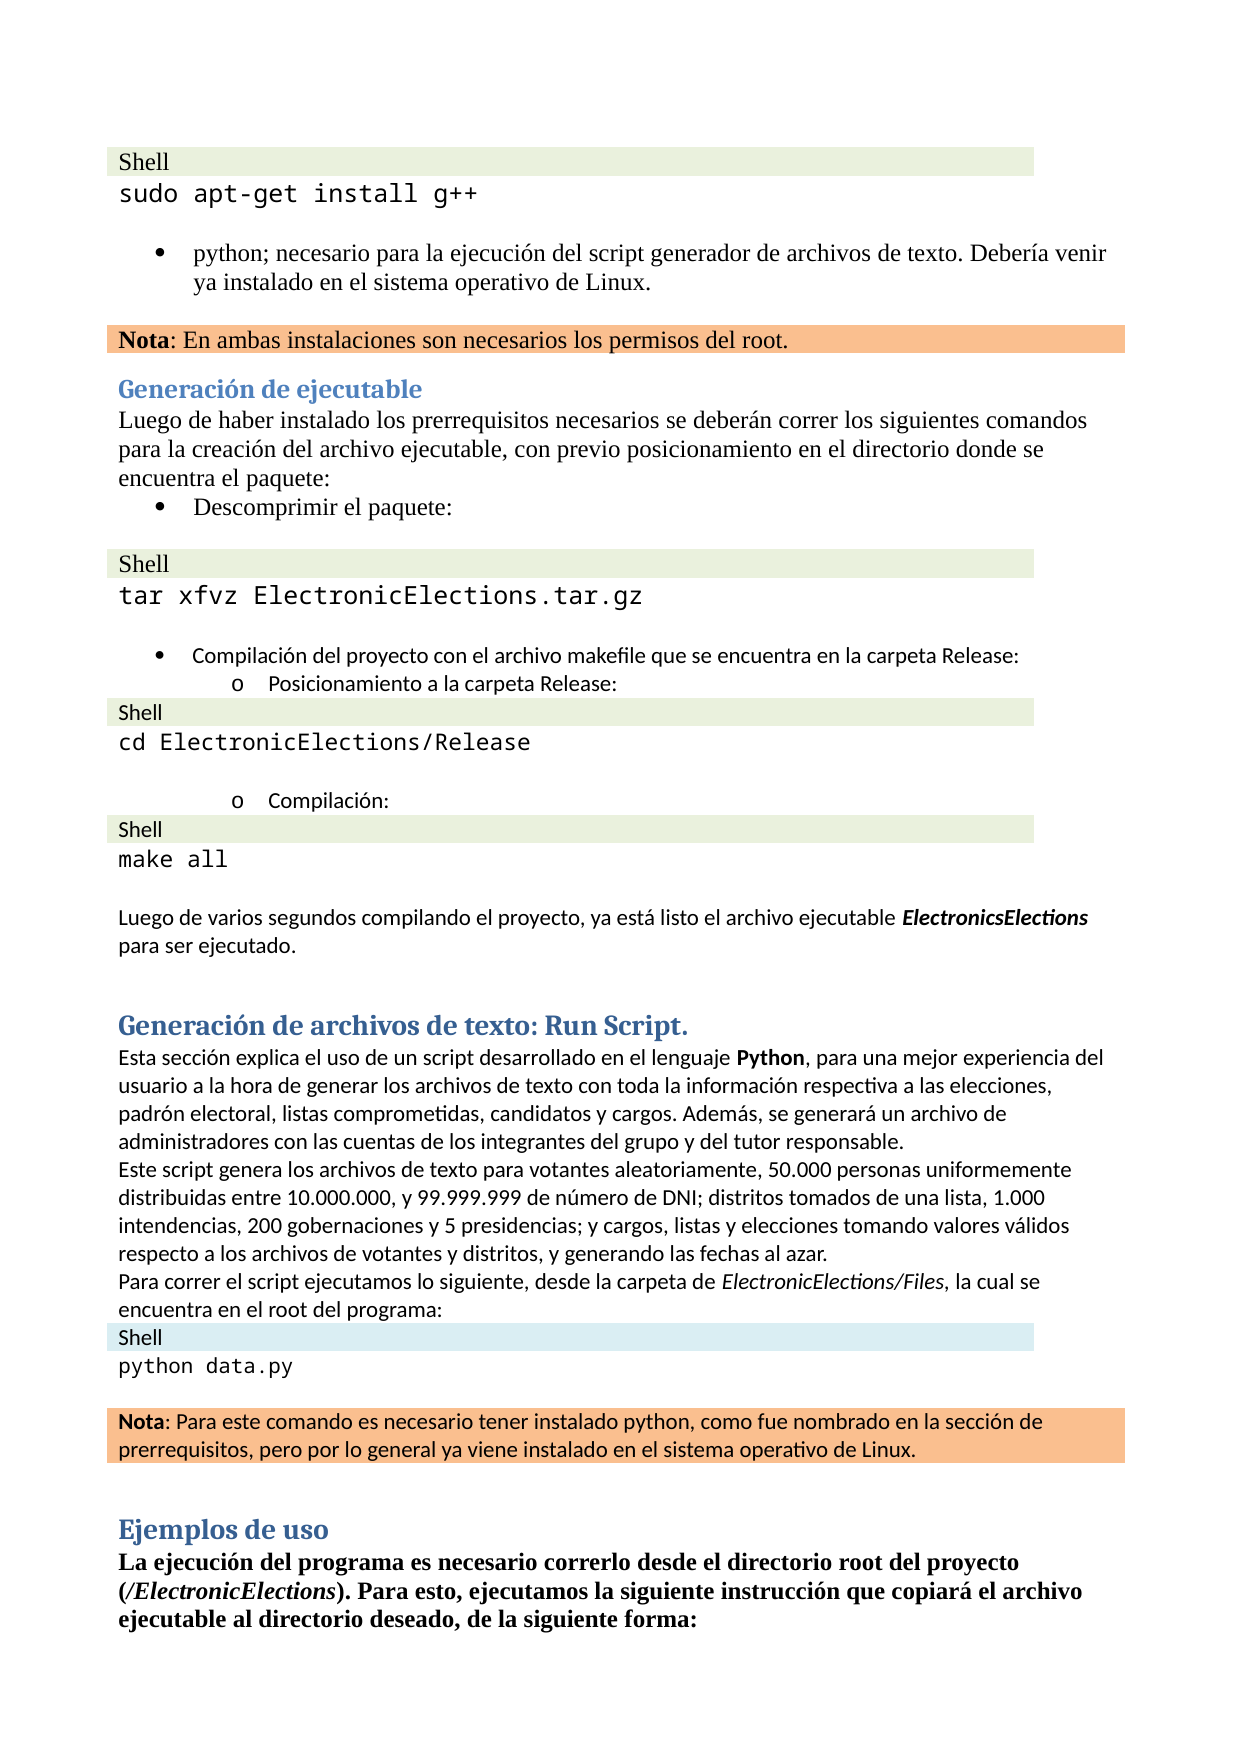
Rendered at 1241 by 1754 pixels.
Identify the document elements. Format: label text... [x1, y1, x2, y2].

list Compilación del proyecto con el archivo makefile que se encuentra en la carpeta Release: [156, 641, 1122, 669]
table_header Shell [107, 147, 1034, 176]
table_header Shell [107, 1323, 1034, 1351]
subtitle Generación de ejecutable [118, 374, 1122, 405]
table_cell python data.py [107, 1351, 1034, 1379]
table_header Shell [107, 698, 1034, 726]
table_cell cd ElectronicElections/Release [107, 726, 1034, 757]
text Esta sección explica el uso de un script desarrollado en el lenguaje Python, para una mejor experiencia del usuario a la hora de generar los archivos de texto con toda la información respectiva a las elecciones, padrón electoral, listas comprometidas, candidatos y cargos. Además, se generará un archivo de administradores con las cuentas de los integrantes del grupo y del tutor responsable. [118, 1043, 1122, 1155]
list Compilación: [231, 786, 1122, 815]
table_header Nota: En ambas instalaciones son necesarios los permisos del root. [107, 325, 1125, 353]
table_header Nota: Para este comando es necesario tener instalado python, como fue nombrado en la sección de prerrequisitos, pero por lo general ya viene instalado en el sistema operativo de Linux. [107, 1408, 1125, 1463]
text Este script genera los archivos de texto para votantes aleatoriamente, 50.000 personas uniformemente distribuidas entre 10.000.000, y 99.999.999 de número de DNI; distritos tomados de una lista, 1.000 intendencias, 200 gobernaciones y 5 presidencias; y cargos, listas y elecciones tomando valores válidos respecto a los archivos de votantes y distritos, y generando las fechas al azar. [118, 1155, 1122, 1267]
table_cell sudo apt-get install g++ [107, 176, 1034, 210]
text La ejecución del programa es necesario correrlo desde el directorio root del proyecto (/ElectronicElections). Para esto, ejecutamos la siguiente instrucción que copiará el archivo ejecutable al directorio deseado, de la siguiente forma: [118, 1547, 1122, 1633]
text Para correr el script ejecutamos lo siguiente, desde la carpeta de ElectronicElections/Files, la cual se encuentra en el root del programa: [118, 1267, 1122, 1323]
text Luego de varios segundos compilando el proyecto, ya está listo el archivo ejecutable ElectronicsElections para ser ejecutado. [118, 903, 1122, 959]
table_header Shell [107, 815, 1034, 843]
table_header Shell [107, 549, 1034, 578]
list python; necesario para la ejecución del script generador de archivos de texto. Debería venir ya instalado en el sistema operativo de Linux. [156, 238, 1122, 296]
list Descomprimir el paquete: [156, 492, 1122, 520]
subtitle Generación de archivos de texto: Run Script. [118, 1009, 1122, 1043]
table_cell tar xfvz ElectronicElections.tar.gz [107, 578, 1034, 612]
text Luego de haber instalado los prerrequisitos necesarios se deberán correr los siguientes comandos para la creación del archivo ejecutable, con previo posicionamiento en el directorio donde se encuentra el paquete: [118, 405, 1122, 492]
subtitle Ejemplos de uso [118, 1513, 1122, 1547]
table_cell make all [107, 843, 1034, 874]
list Posicionamiento a la carpeta Release: [231, 669, 1122, 698]
